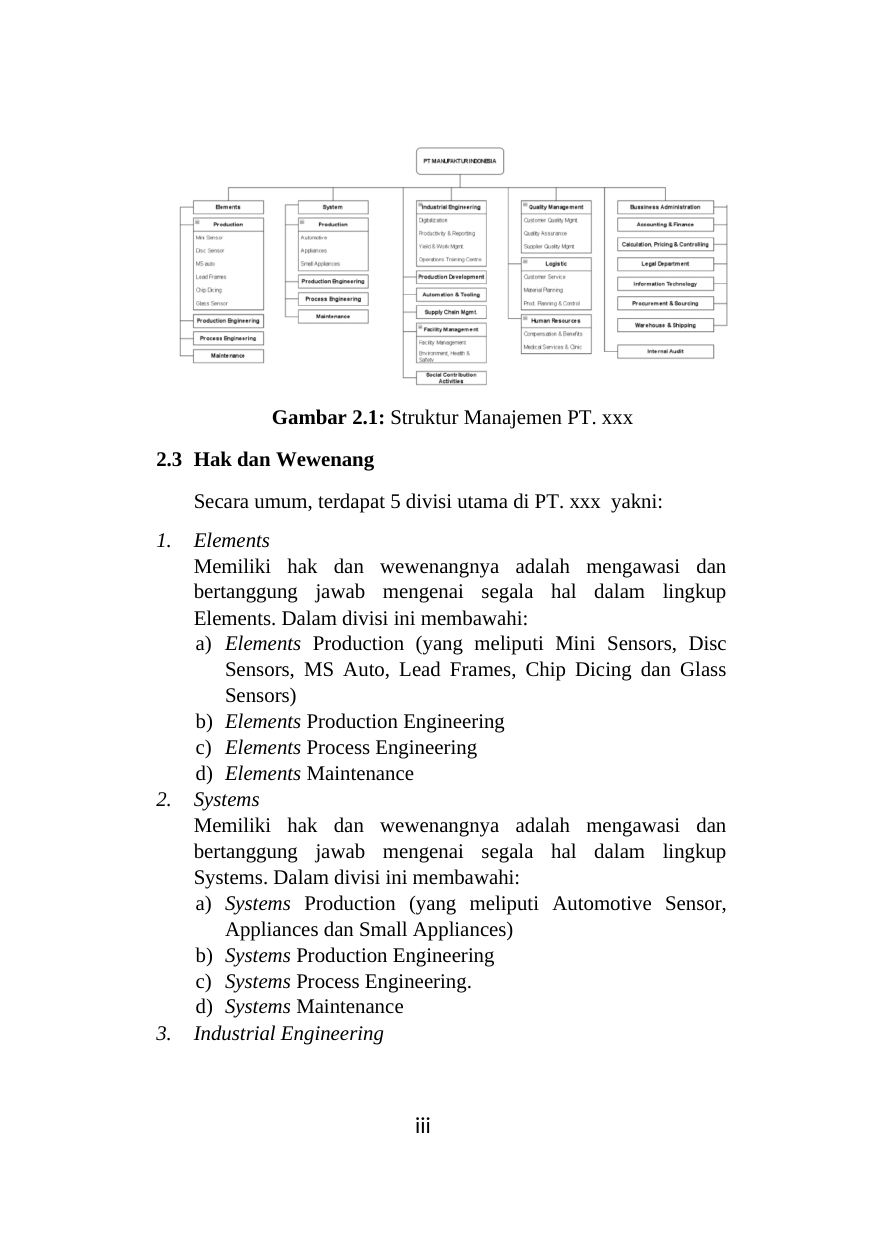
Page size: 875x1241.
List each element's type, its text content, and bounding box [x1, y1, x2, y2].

list Memiliki hak dan wewenangnya adalah mengawasi dan bertanggung jawab mengenai segala hal dalam lingkup Systems. Dalam divisi ini membawahi: [156, 813, 727, 889]
text Secara umum, terdapat 5 divisi utama di PT. xxx yakni: [118, 489, 727, 513]
list Systems Production (yang meliputi Automotive Sensor, Appliances dan Small Appliances) [195, 891, 727, 941]
list Elements Process Engineering [195, 735, 727, 759]
list Systems Maintenance [195, 994, 727, 1018]
list Industrial Engineering [156, 1020, 727, 1044]
list Hak dan Wewenang [156, 447, 727, 471]
list Elements Maintenance [195, 761, 727, 785]
picture [177, 147, 729, 386]
list Systems Process Engineering. [195, 968, 727, 993]
list Elements [156, 528, 727, 552]
list Systems Production Engineering [195, 943, 727, 967]
list Elements Production (yang meliputi Mini Sensors, Disc Sensors, MS Auto, Lead Frames, Chip Dicing dan Glass Sensors) [195, 631, 727, 707]
list Gambar 2.1: Struktur Manajemen PT. xxx [118, 404, 727, 429]
list Elements Production Engineering [195, 709, 727, 733]
list Memiliki hak dan wewenangnya adalah mengawasi dan bertanggung jawab mengenai segala hal dalam lingkup Elements. Dalam divisi ini membawahi: [156, 553, 727, 629]
list Systems [156, 787, 727, 811]
